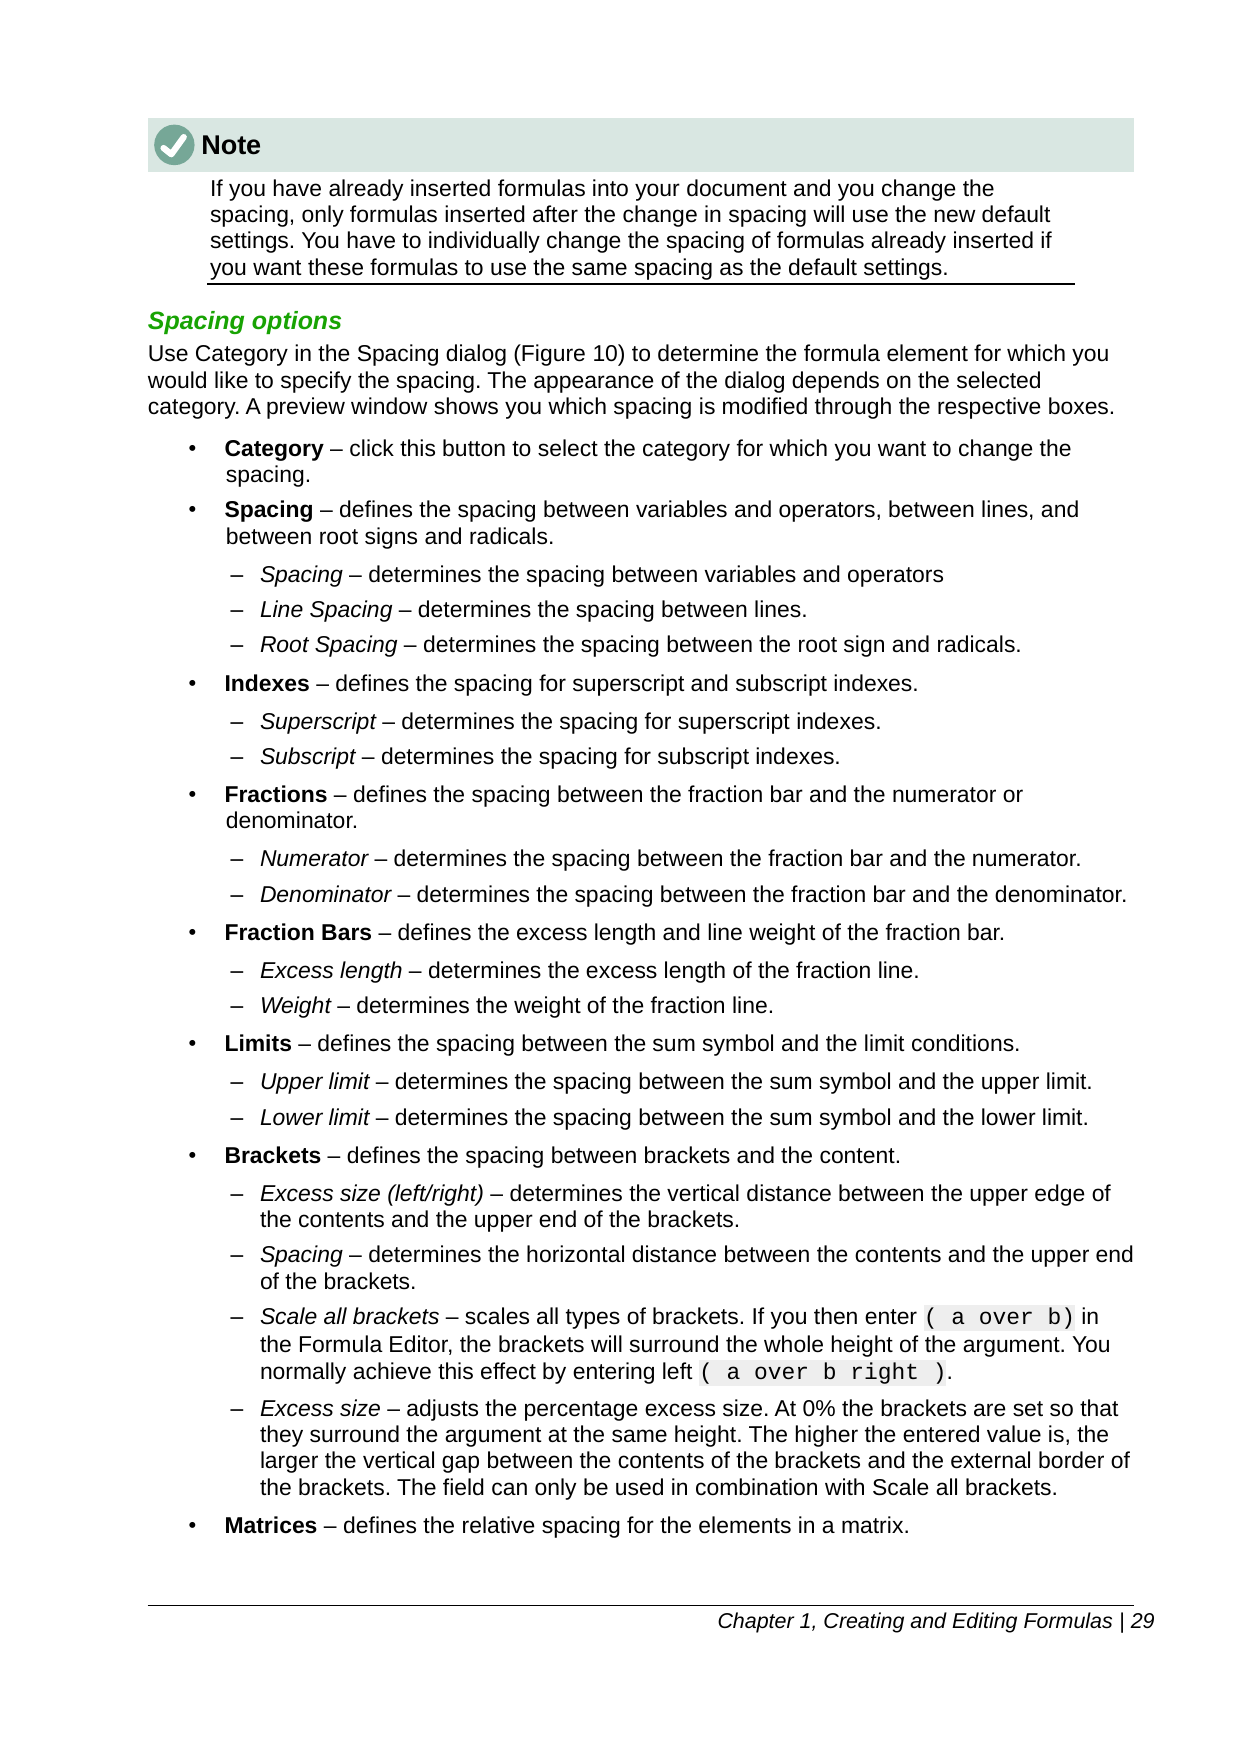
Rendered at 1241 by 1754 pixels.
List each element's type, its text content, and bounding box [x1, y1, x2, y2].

list Excess size – adjusts the percentage excess size. At 0% the brackets are set so that they surround the argument at the same height. The higher the entered value is, the larger the vertical gap between the contents of the brackets and the external border of the brackets. The field can only be used in combination with Scale all brackets. [230, 1395, 1134, 1500]
text If you have already inserted formulas into your document and you change the spacing, only formulas inserted after the change in spacing will use the new default settings. You have to individually change the spacing of formulas already inserted if you want these formulas to use the same spacing as the default settings. [207, 172, 1075, 283]
list Spacing – determines the spacing between variables and operators [230, 561, 1134, 587]
list Limits – defines the spacing between the sum symbol and the limit conditions. [185, 1027, 1134, 1059]
list Spacing – determines the horizontal distance between the contents and the upper end of the brackets. [230, 1241, 1134, 1294]
list Root Spacing – determines the spacing between the root sign and radicals. [230, 631, 1134, 658]
list Superscript – determines the spacing for superscript indexes. [230, 708, 1134, 734]
list Numerator – determines the spacing between the fraction bar and the numerator. [230, 845, 1134, 872]
list Fractions – defines the spacing between the fraction bar and the numerator or denominator. [185, 778, 1134, 837]
list Weight – determines the weight of the fraction line. [230, 992, 1134, 1018]
text Use Category in the Spacing dialog (Figure 10) to determine the formula element for which you would like to specify the spacing. The appearance of the dialog depends on the selected category. A preview window shows you which spacing is modified through the respective boxes. [148, 340, 1134, 419]
list Subscript – determines the spacing for subscript indexes. [230, 743, 1134, 769]
list Excess size (left/right) – determines the vertical distance between the upper edge of the contents and the upper end of the brackets. [230, 1180, 1134, 1232]
list Denominator – determines the spacing between the fraction bar and the denominator. [230, 881, 1134, 907]
list Line Spacing – determines the spacing between lines. [230, 596, 1134, 622]
list Fraction Bars – defines the excess length and line weight of the fraction bar. [185, 916, 1134, 948]
list Category – click this button to select the category for which you want to change the spacing. [185, 432, 1134, 488]
list Indexes – defines the spacing for superscript and subscript indexes. [185, 667, 1134, 699]
list Brackets – defines the spacing between brackets and the content. [185, 1139, 1134, 1171]
list Upper limit – determines the spacing between the sum symbol and the upper limit. [230, 1068, 1134, 1095]
list Scale all brackets – scales all types of brackets. If you then enter ( a over b) in the Formula Editor, the brackets will surround the whole height of the argument. You normally achieve this effect by entering left ( a over b right ). [230, 1303, 1134, 1386]
subtitle Note [148, 118, 1134, 172]
list Excess length – determines the excess length of the fraction line. [230, 957, 1134, 983]
list Lower limit – determines the spacing between the sum symbol and the lower limit. [230, 1103, 1134, 1130]
list Matrices – defines the relative spacing for the elements in a matrix. [185, 1509, 1134, 1541]
list Spacing – defines the spacing between variables and operators, between lines, and between root signs and radicals. [185, 493, 1134, 552]
subtitle Spacing options [148, 306, 1134, 334]
